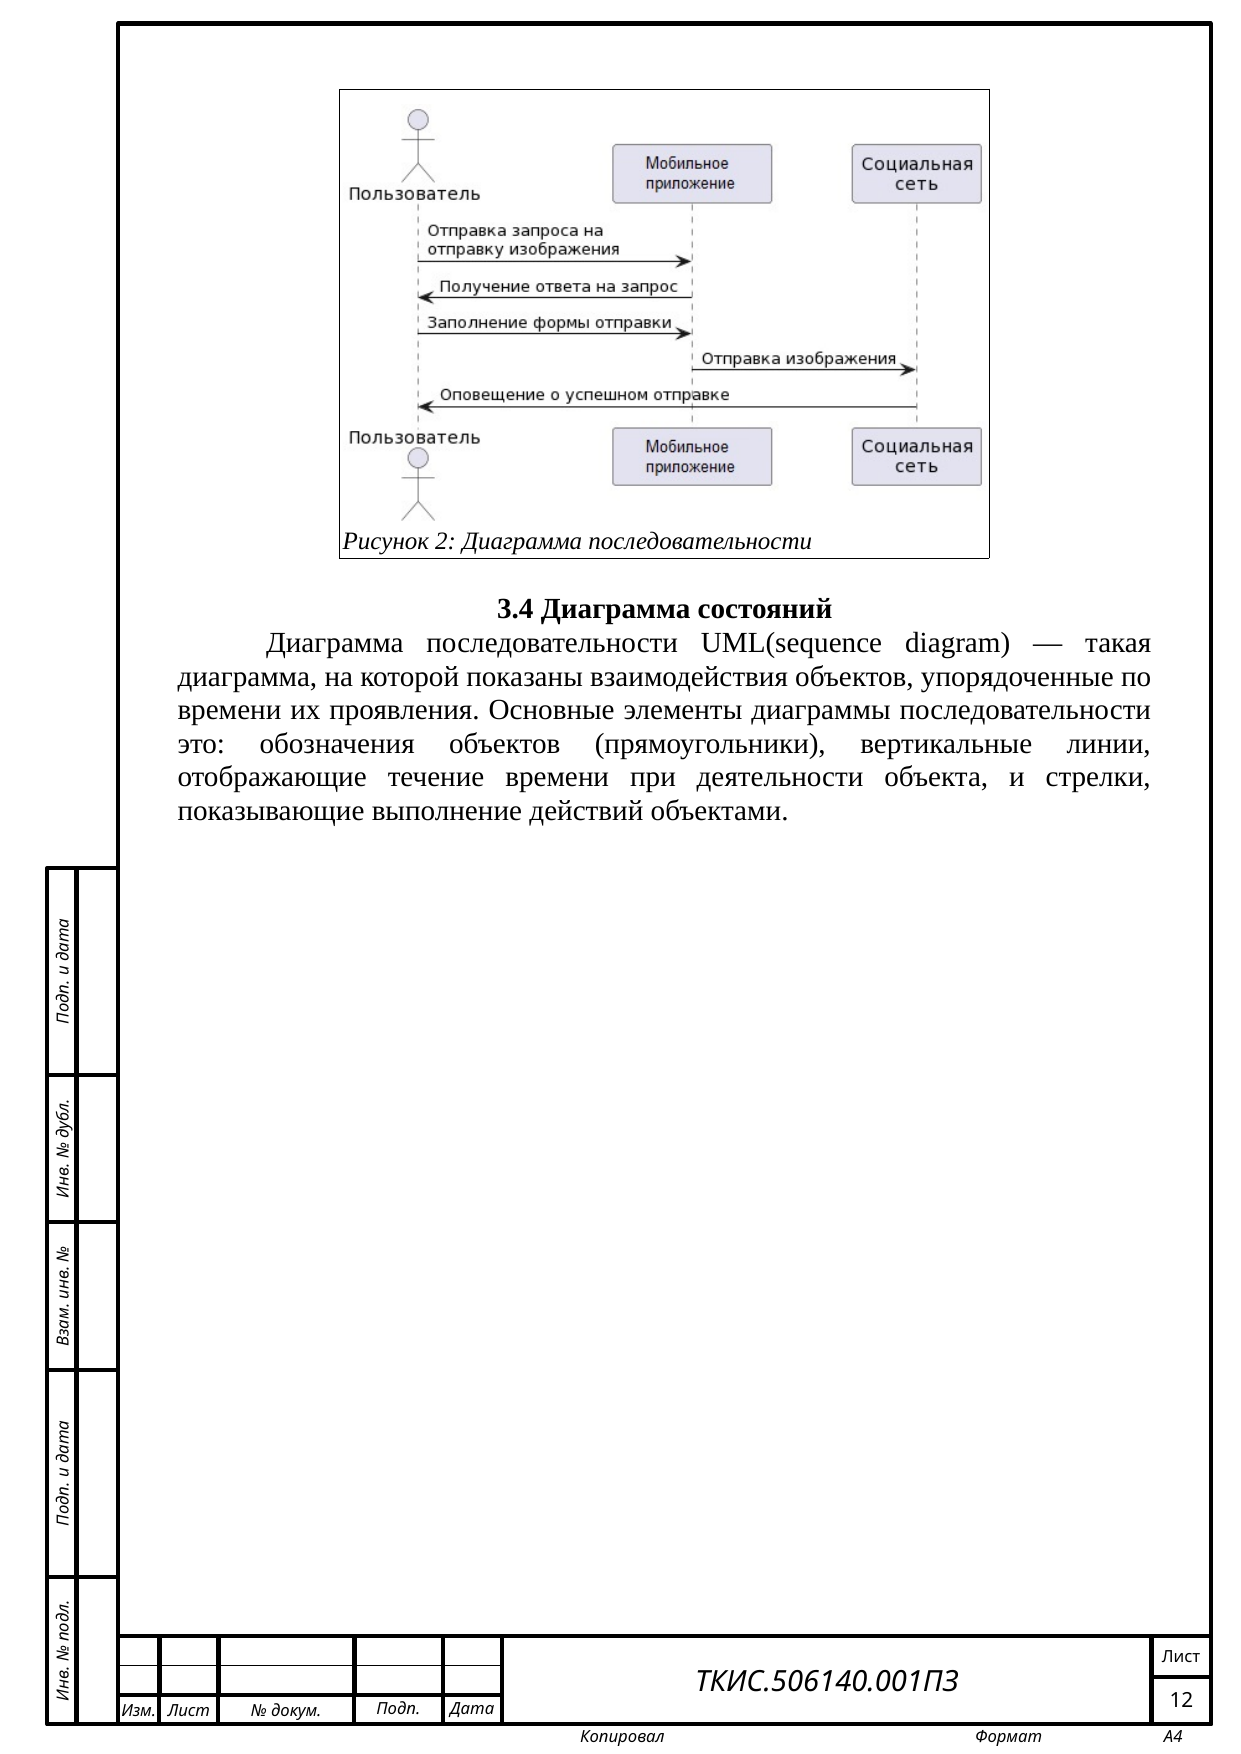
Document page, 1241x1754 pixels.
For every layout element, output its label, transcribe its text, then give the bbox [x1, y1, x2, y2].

subtitle Диаграмма состояний [177, 592, 1152, 625]
text Диаграмма последовательности UML(sequence diagram) — такая диаграмма, на которой показаны взаимодействия объектов, упорядоченные по времени их проявления. Основные элементы диаграммы последовательности это: обозначения объектов (прямоугольники), вертикальные линии, отображающие течение времени при деятельности объекта, и стрелки, показывающие выполнение действий объектами. [177, 625, 1152, 826]
picture [342, 104, 987, 527]
text Рисунок 2: Диаграмма последовательности [342, 527, 986, 555]
